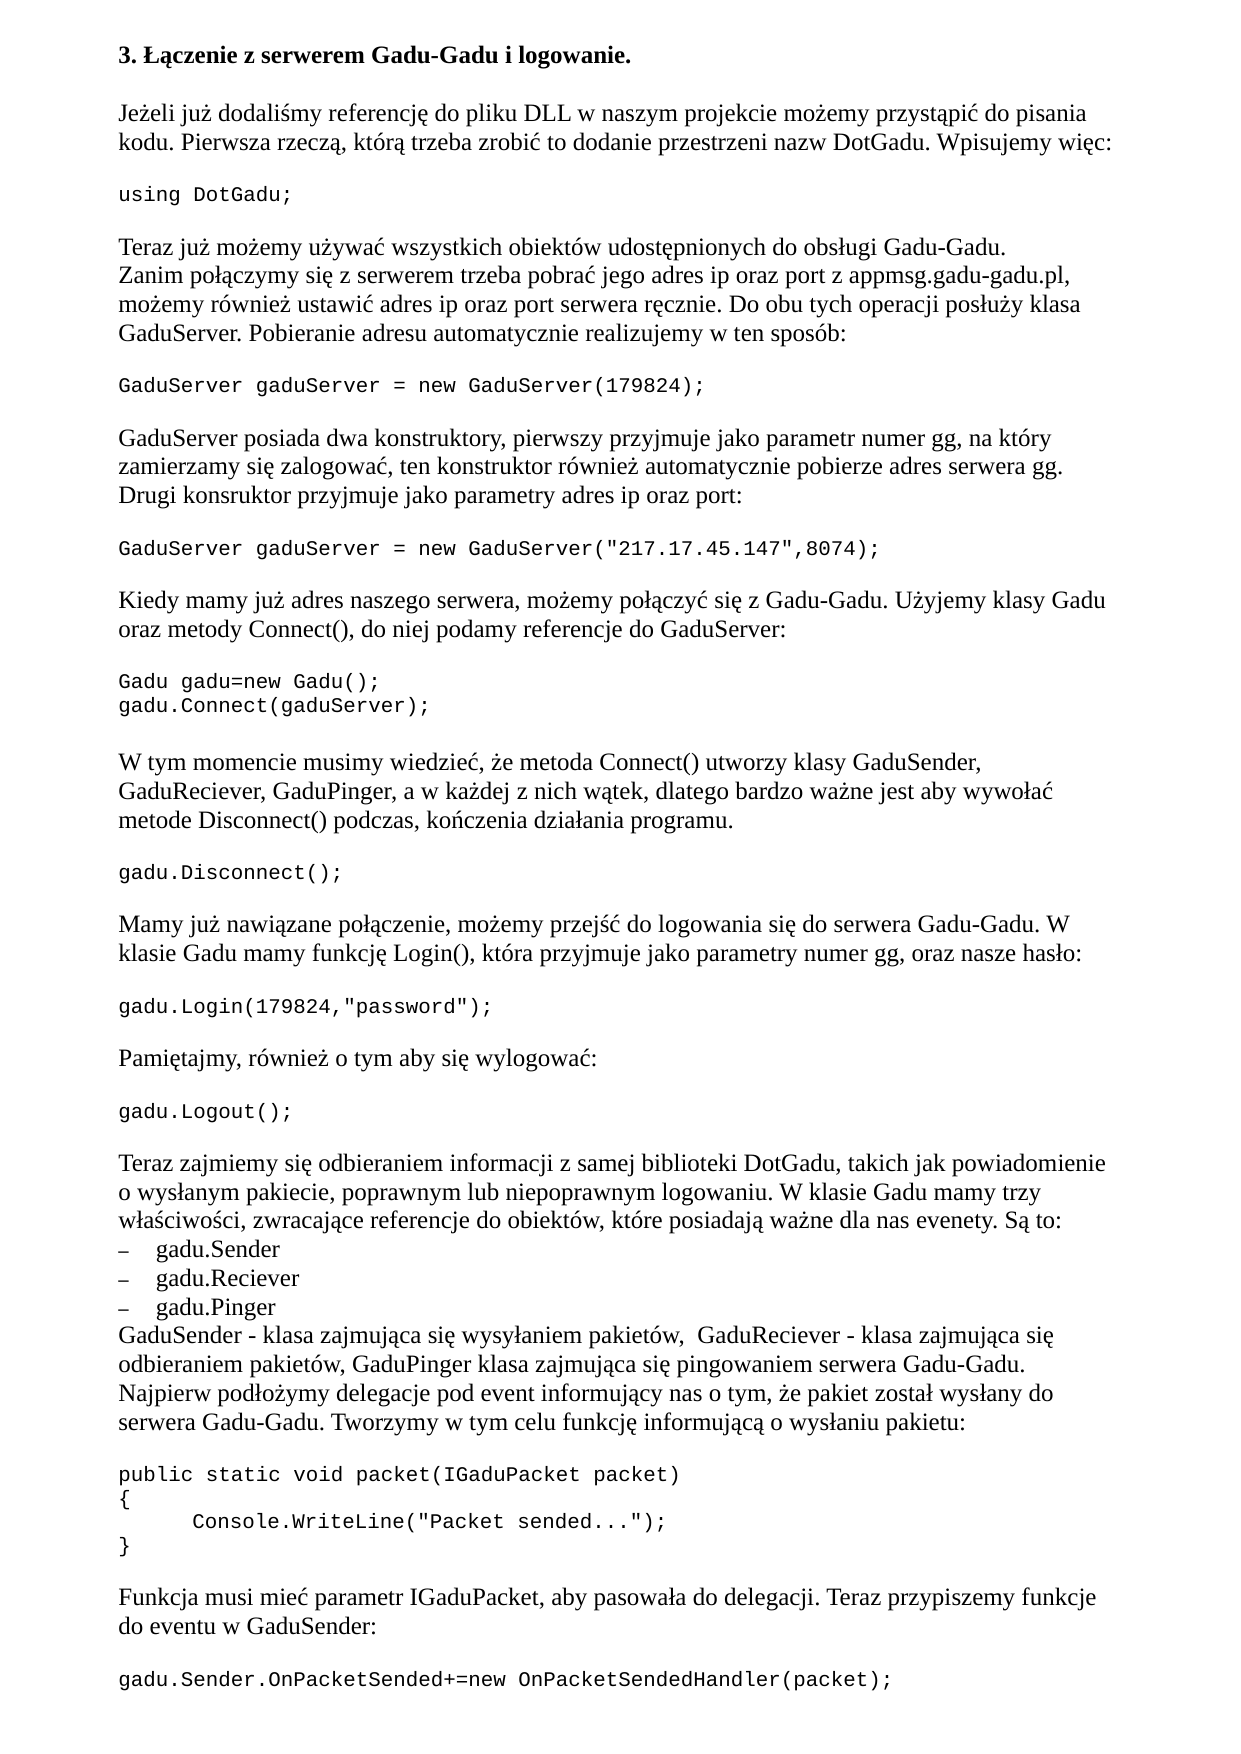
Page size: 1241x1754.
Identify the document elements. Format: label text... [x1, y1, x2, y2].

text gadu.Connect(gaduServer); [118, 695, 1122, 718]
text { [118, 1488, 1122, 1511]
text Jeżeli już dodaliśmy referencję do pliku DLL w naszym projekcie możemy przystąpić do pisania kodu. Pierwsza rzeczą, którą trzeba zrobić to dodanie przestrzeni nazw DotGadu. Wpisujemy więc: [118, 98, 1122, 156]
text gadu.Logout(); [118, 1101, 1122, 1124]
text GaduServer gaduServer = new GaduServer("217.17.45.147",8074); [118, 538, 1122, 561]
text Funkcja musi mieć parametr IGaduPacket, aby pasowała do delegacji. Teraz przypiszemy funkcje do eventu w GaduSender: [118, 1582, 1122, 1640]
text Gadu gadu=new Gadu(); [118, 671, 1122, 695]
text Teraz zajmiemy się odbieraniem informacji z samej biblioteki DotGadu, takich jak powiadomienie o wysłanym pakiecie, poprawnym lub niepoprawnym logowaniu. W klasie Gadu mamy trzy właściwości, zwracające referencje do obiektów, które posiadają ważne dla nas evenety. Są to: [118, 1148, 1122, 1234]
text W tym momencie musimy wiedzieć, że metoda Connect() utworzy klasy GaduSender, GaduReciever, GaduPinger, a w każdej z nich wątek, dlatego bardzo ważne jest aby wywołać metode Disconnect() podczas, kończenia działania programu. [118, 747, 1122, 833]
text Pamiętajmy, również o tym aby się wylogować: [118, 1043, 1122, 1072]
text Console.WriteLine("Packet sended..."); [118, 1511, 1122, 1535]
text using DotGadu; [118, 184, 1122, 208]
text 3. Łączenie z serwerem Gadu-Gadu i logowanie. [118, 41, 1122, 69]
text GaduServer gaduServer = new GaduServer(179824); [118, 375, 1122, 399]
text Mamy już nawiązane połączenie, możemy przejść do logowania się do serwera Gadu-Gadu. W klasie Gadu mamy funkcję Login(), która przyjmuje jako parametry numer gg, oraz nasze hasło: [118, 909, 1122, 967]
text public static void packet(IGaduPacket packet) [118, 1464, 1122, 1488]
text gadu.Disconnect(); [118, 862, 1122, 886]
text GaduSender - klasa zajmująca się wysyłaniem pakietów, GaduReciever - klasa zajmująca się odbieraniem pakietów, GaduPinger klasa zajmująca się pingowaniem serwera Gadu-Gadu. [118, 1320, 1122, 1378]
text gadu.Sender.OnPacketSended+=new OnPacketSendedHandler(packet); [118, 1669, 1122, 1692]
list gadu.Pinger [118, 1292, 1122, 1320]
text Teraz już możemy używać wszystkich obiektów udostępnionych do obsługi Gadu-Gadu. [118, 232, 1122, 260]
text gadu.Login(179824,"password"); [118, 996, 1122, 1019]
list gadu.Sender [118, 1234, 1122, 1263]
text Kiedy mamy już adres naszego serwera, możemy połączyć się z Gadu-Gadu. Użyjemy klasy Gadu oraz metody Connect(), do niej podamy referencje do GaduServer: [118, 585, 1122, 642]
text GaduServer posiada dwa konstruktory, pierwszy przyjmuje jako parametr numer gg, na który zamierzamy się zalogować, ten konstruktor również automatycznie pobierze adres serwera gg. Drugi konsruktor przyjmuje jako parametry adres ip oraz port: [118, 423, 1122, 509]
text } [118, 1535, 1122, 1559]
list gadu.Reciever [118, 1263, 1122, 1292]
text Zanim połączymy się z serwerem trzeba pobrać jego adres ip oraz port z appmsg.gadu-gadu.pl, możemy również ustawić adres ip oraz port serwera ręcznie. Do obu tych operacji posłuży klasa GaduServer. Pobieranie adresu automatycznie realizujemy w ten sposób: [118, 260, 1122, 347]
text Najpierw podłożymy delegacje pod event informujący nas o tym, że pakiet został wysłany do serwera Gadu-Gadu. Tworzymy w tym celu funkcję informującą o wysłaniu pakietu: [118, 1378, 1122, 1435]
